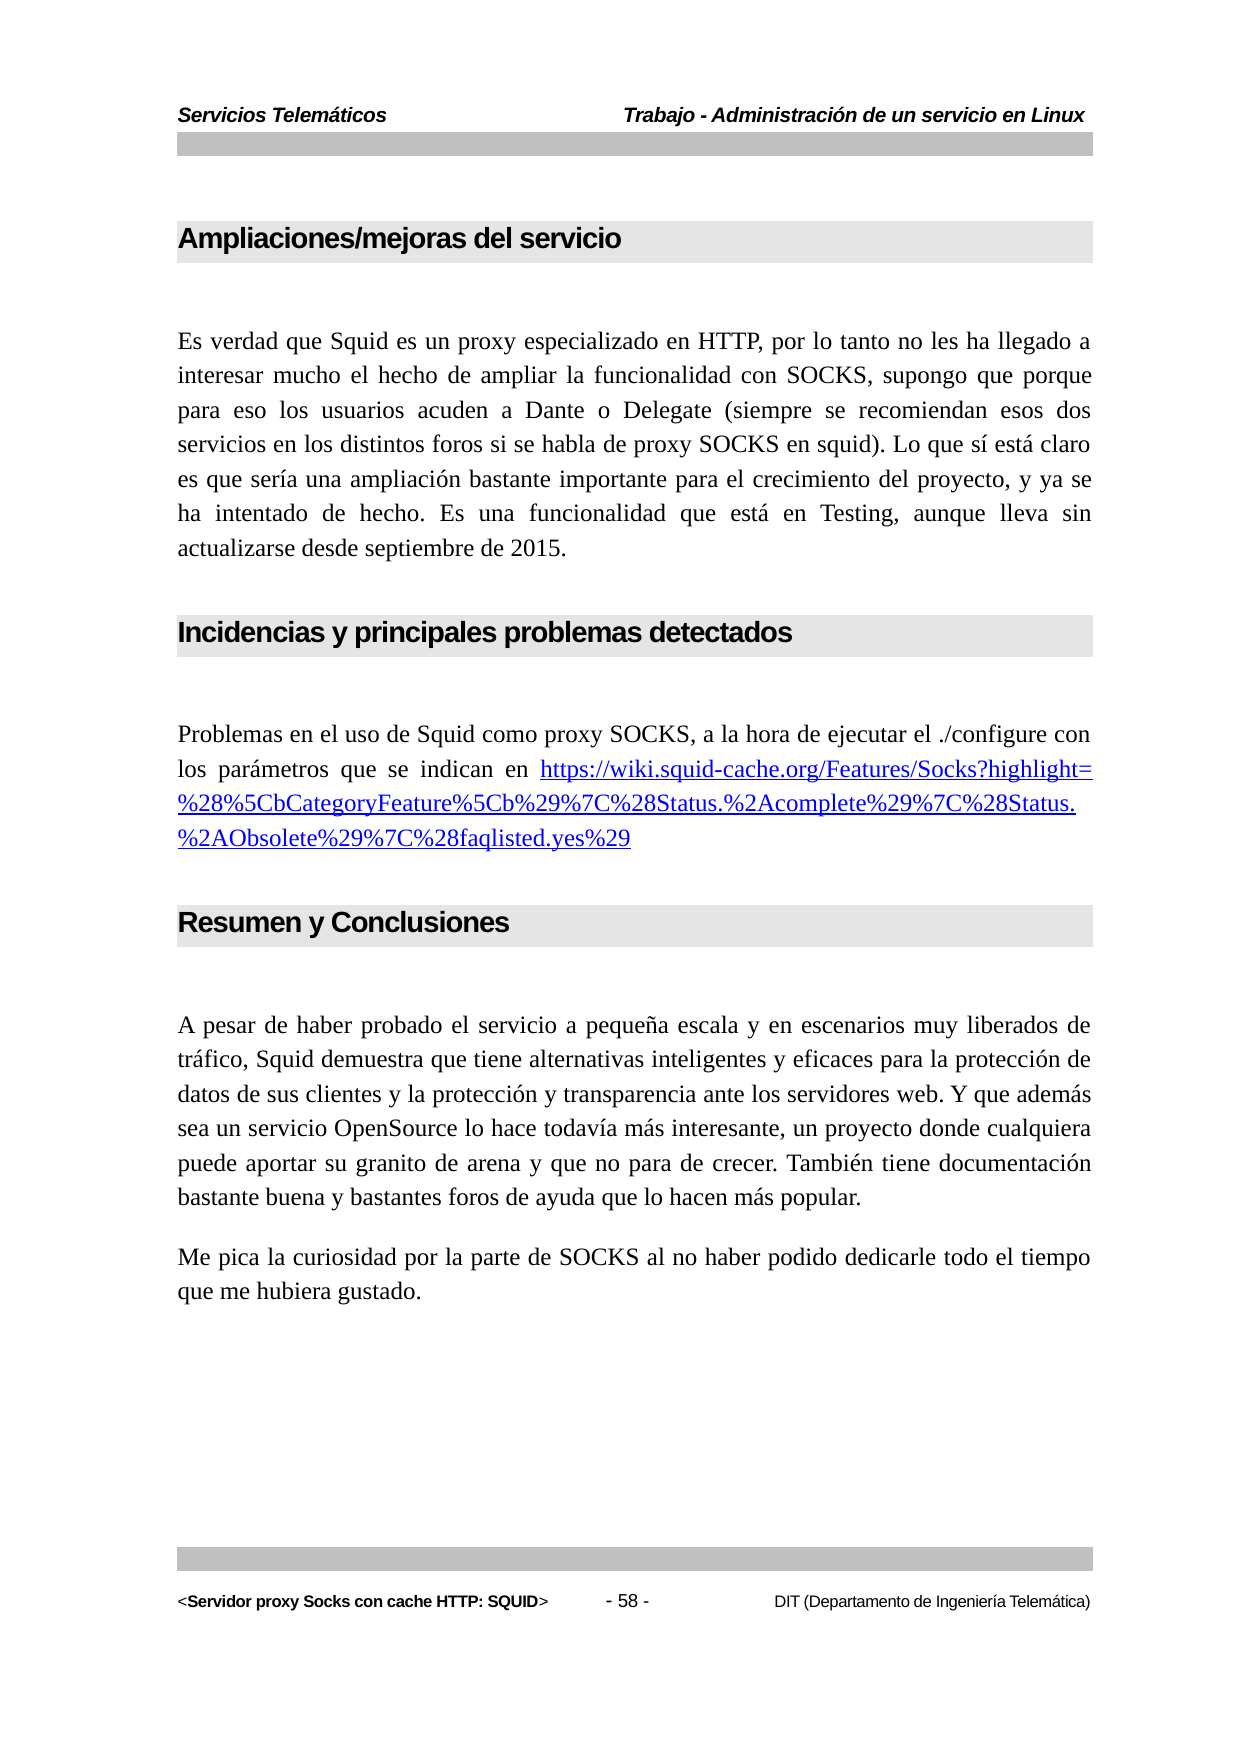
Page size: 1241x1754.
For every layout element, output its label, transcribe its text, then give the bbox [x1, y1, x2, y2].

list Ampliaciones/mejoras del servicio [177, 221, 1093, 263]
list Incidencias y principales problemas detectados [177, 615, 1093, 657]
text A pesar de haber probado el servicio a pequeña escala y en escenarios muy liberados de tráfico, Squid demuestra que tiene alternativas inteligentes y eficaces para la protección de datos de sus clientes y la protección y transparencia ante los servidores web. Y que además sea un servicio OpenSource lo hace todavía más interesante, un proyecto donde cualquiera puede aportar su granito de arena y que no para de crecer. También tiene documentación bastante buena y bastantes foros de ayuda que lo hacen más popular. [177, 1010, 1093, 1211]
text Me pica la curiosidad por la parte de SOCKS al no haber podido dedicarle todo el tiempo que me hubiera gustado. [177, 1242, 1093, 1305]
text Es verdad que Squid es un proxy especializado en HTTP, por lo tanto no les ha llegado a interesar mucho el hecho de ampliar la funcionalidad con SOCKS, supongo que porque para eso los usuarios acuden a Dante o Delegate (siempre se recomiendan esos dos servicios en los distintos foros si se habla de proxy SOCKS en squid). Lo que sí está claro es que sería una ampliación bastante importante para el crecimiento del proyecto, y ya se ha intentado de hecho. Es una funcionalidad que está en Testing, aunque lleva sin actualizarse desde septiembre de 2015. [177, 326, 1093, 561]
list Resumen y Conclusiones [177, 905, 1093, 947]
text Problemas en el uso de Squid como proxy SOCKS, a la hora de ejecutar el ./configure con los parámetros que se indican en https://wiki.squid-cache.org/Features/Socks?highlight=%28%5CbCategoryFeature%5Cb%29%7C%28Status.%2Acomplete%29%7C%28Status.%2AObsolete%29%7C%28faqlisted.yes%29 [177, 719, 1093, 852]
